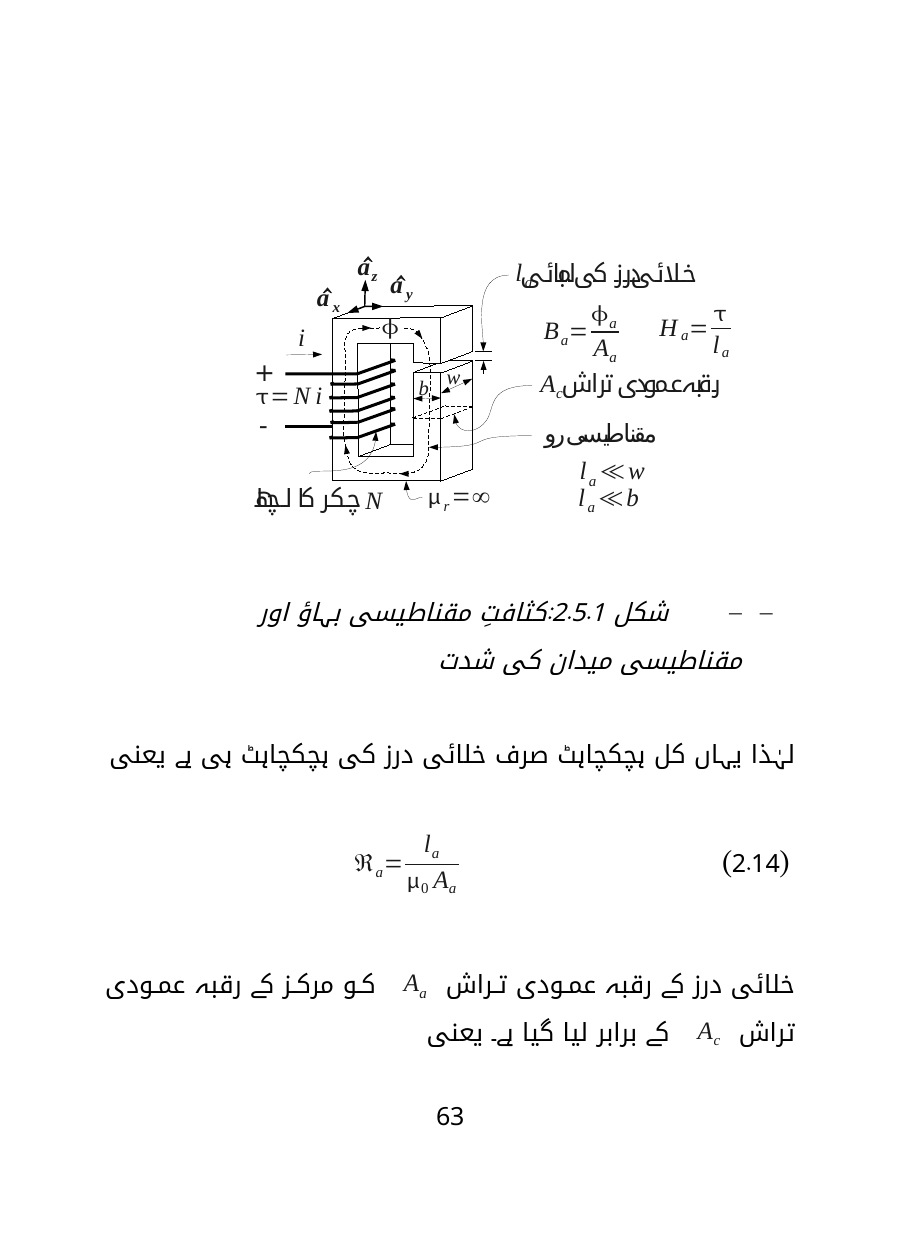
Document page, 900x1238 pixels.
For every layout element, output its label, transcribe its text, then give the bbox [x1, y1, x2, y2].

list شکل 26:کثافتِ مقناطیسی بہاؤ اور مقناطیسی میدان کی شدت [140, 181, 760, 684]
table_header (2.14) [700, 825, 795, 915]
table_header [105, 825, 700, 915]
text لہٰذا یہاں کل ہچکچاہٹ صرف خلائی درز کی ہچکچاہٹ ہی ہے یعنی [105, 731, 795, 778]
text خلائی درز کے رقبہ عمودی تراش کو مرکز کے رقبہ عمودی تراش کے برابر لیا گیا ہے۔ یعنی [105, 962, 795, 1057]
